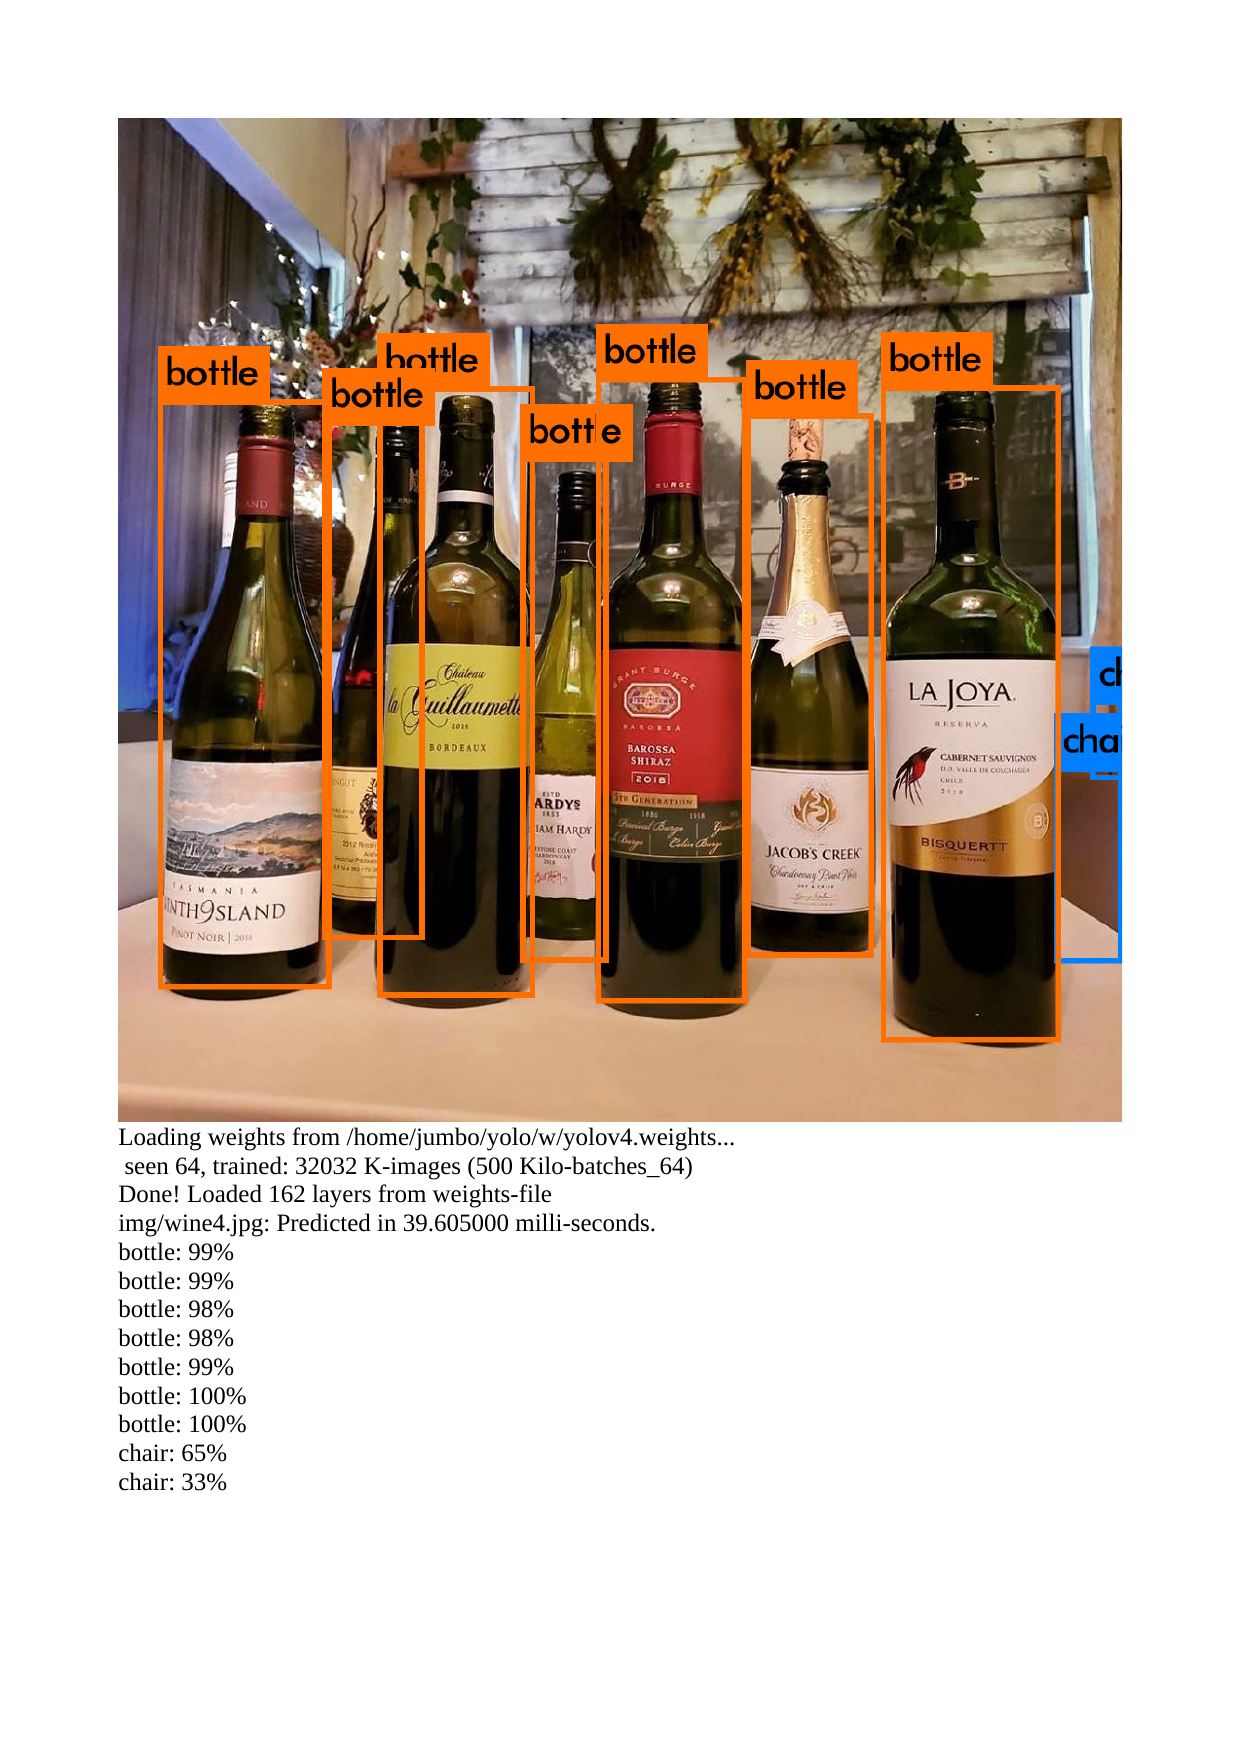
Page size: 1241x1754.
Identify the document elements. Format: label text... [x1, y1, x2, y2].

picture [118, 118, 1123, 1122]
text seen 64, trained: 32032 K-images (500 Kilo-batches_64) [118, 1151, 1122, 1179]
text bottle: 100% [118, 1381, 1122, 1409]
text chair: 65% [118, 1438, 1122, 1467]
text Done! Loaded 162 layers from weights-file [118, 1179, 1122, 1208]
text bottle: 98% [118, 1294, 1122, 1323]
text img/wine4.jpg: Predicted in 39.605000 milli-seconds. [118, 1208, 1122, 1237]
text Loading weights from /home/jumbo/yolo/w/yolov4.weights... [118, 1122, 1122, 1151]
text bottle: 99% [118, 1237, 1122, 1266]
text bottle: 98% [118, 1323, 1122, 1352]
text chair: 33% [118, 1467, 1122, 1496]
text bottle: 100% [118, 1409, 1122, 1438]
text bottle: 99% [118, 1266, 1122, 1294]
text bottle: 99% [118, 1352, 1122, 1381]
